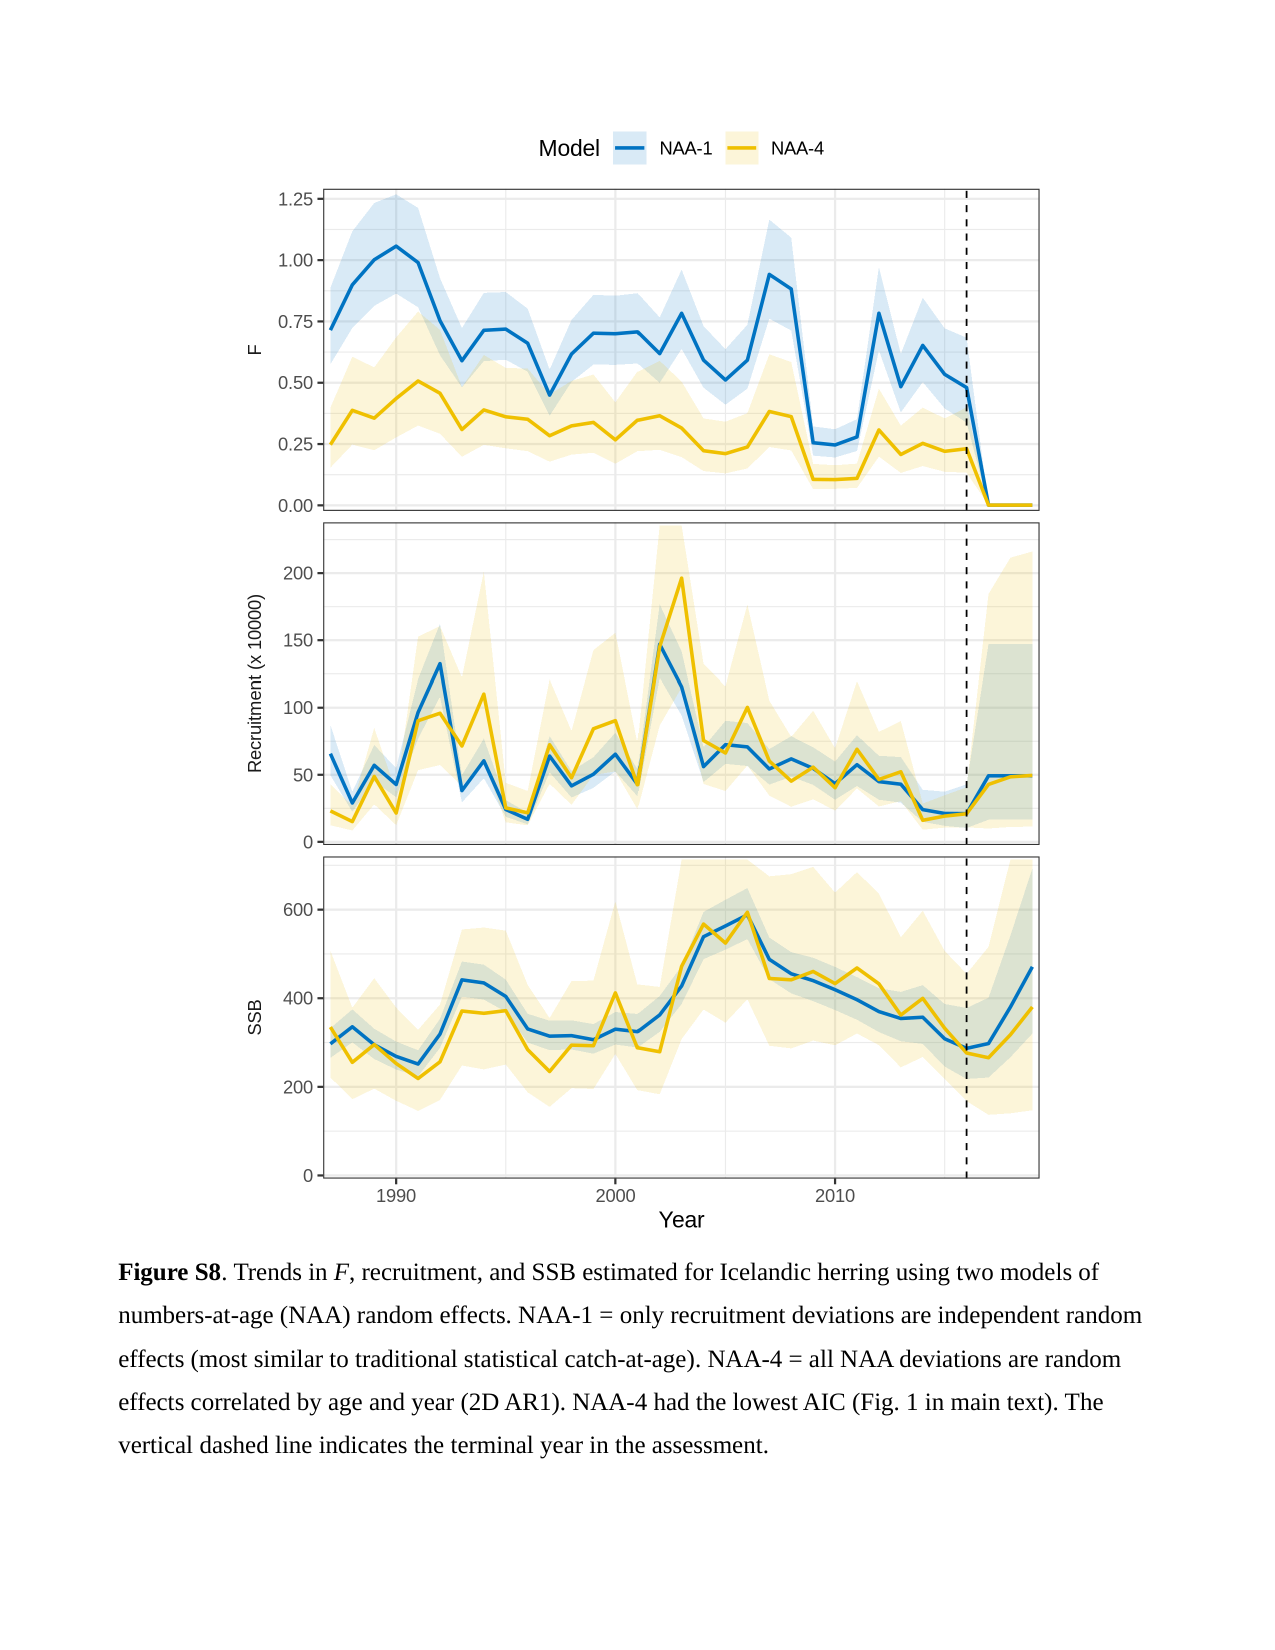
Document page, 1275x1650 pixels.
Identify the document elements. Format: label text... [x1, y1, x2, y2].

picture [225, 118, 1050, 1244]
text Figure S8. Trends in F, recruitment, and SSB estimated for Icelandic herring using two models of numbers-at-age (NAA) random effects. NAA-1 = only recruitment deviations are independent random effects (most similar to traditional statistical catch-at-age). NAA-4 = all NAA deviations are random effects correlated by age and year (2D AR1). NAA-4 had the lowest AIC (Fig. 1 in main text). The vertical dashed line indicates the terminal year in the assessment. [118, 1257, 1157, 1459]
